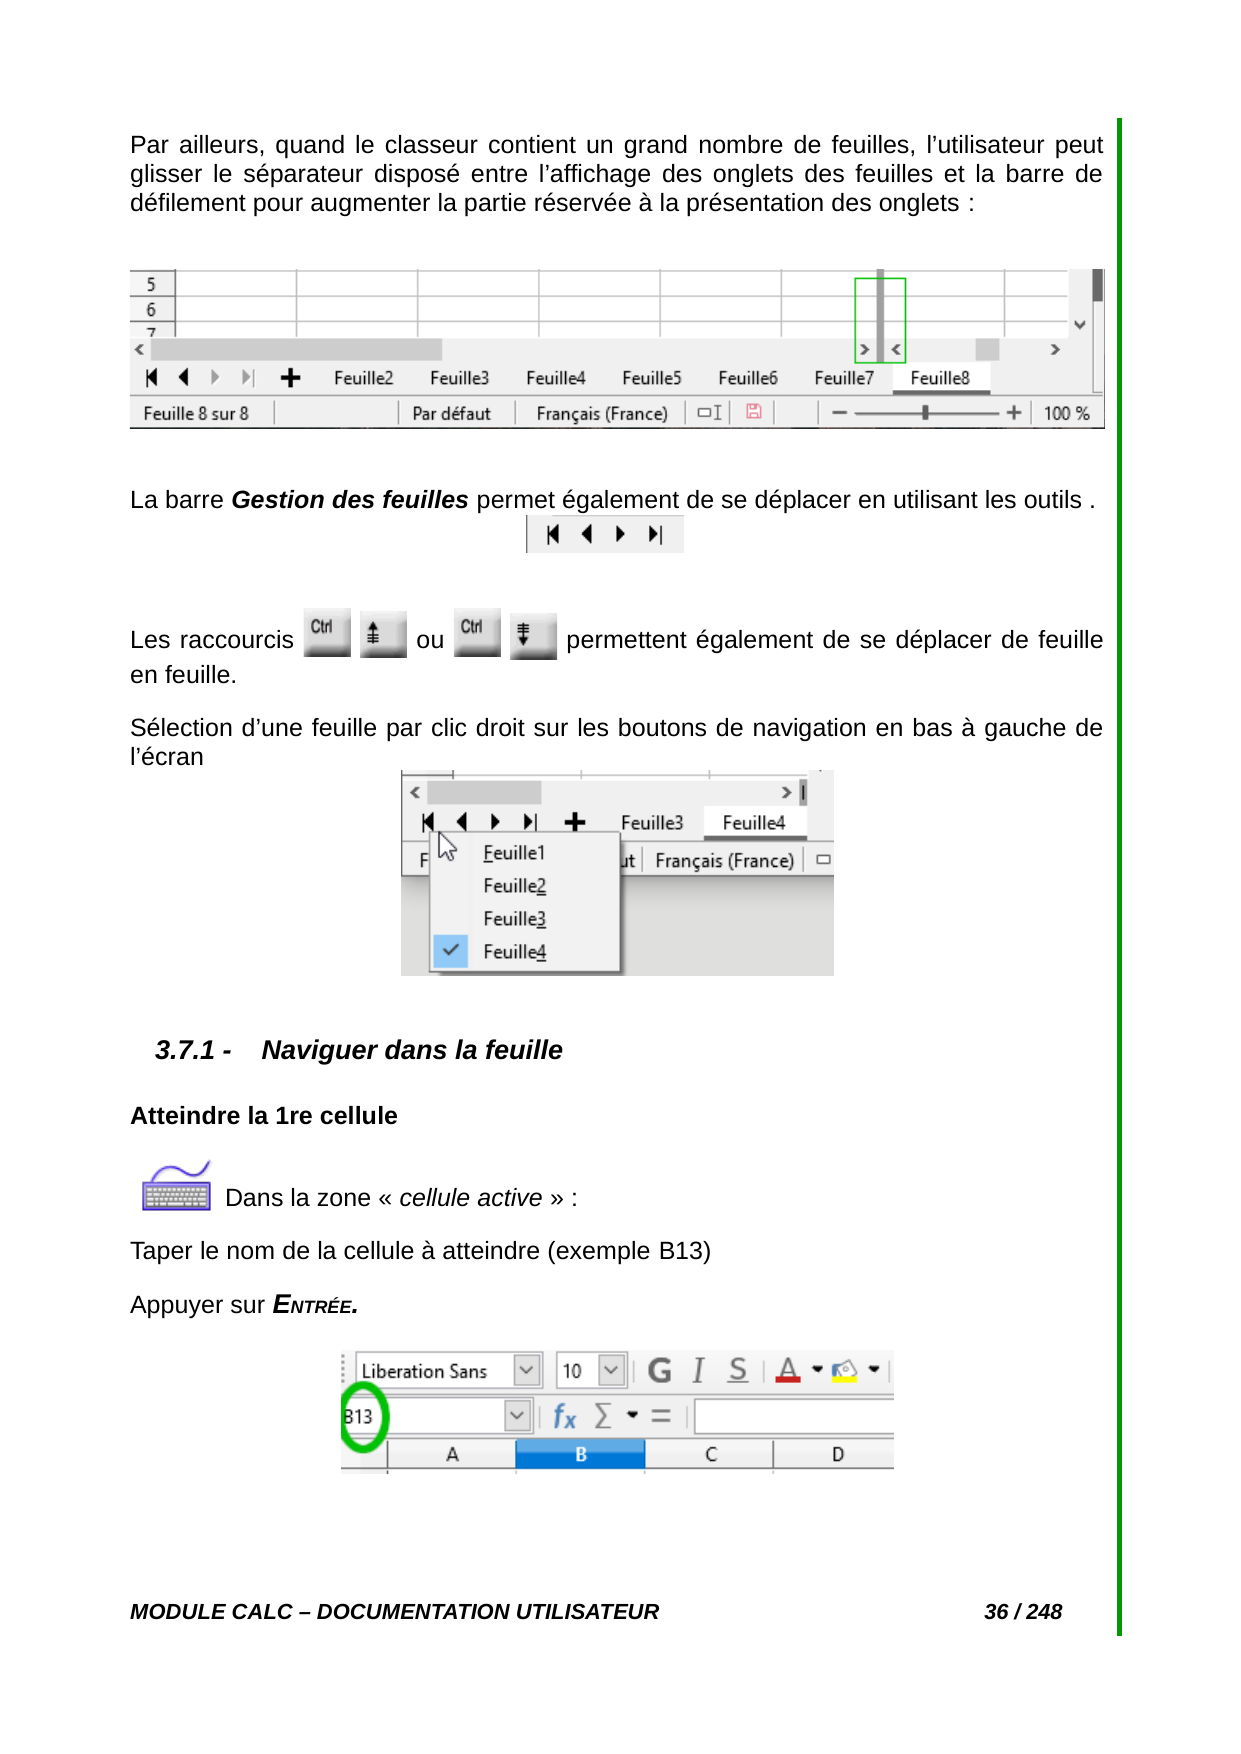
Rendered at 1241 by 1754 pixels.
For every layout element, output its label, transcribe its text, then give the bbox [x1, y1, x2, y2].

picture [341, 1350, 894, 1474]
picture [453, 608, 501, 657]
text Appuyer sur Entrée. [130, 1288, 1105, 1319]
picture [526, 515, 684, 553]
picture [303, 608, 351, 657]
picture [138, 1149, 213, 1225]
picture [360, 611, 407, 658]
text Taper le nom de la cellule à atteindre (exemple B13) [130, 1236, 1105, 1264]
picture [129, 269, 1105, 429]
text La barre Gestion des feuilles permet également de se déplacer en utilisant les outils . [130, 485, 1105, 514]
text Les raccourcis ou permettent également de se déplacer de feuille en feuille. [130, 609, 1105, 689]
text Sélection d’une feuille par clic droit sur les boutons de navigation en bas à gauche de l’écran [130, 713, 1105, 771]
text Par ailleurs, quand le classeur contient un grand nombre de feuilles, l’utilisateur peut glisser le séparateur disposé entre l’affichage des onglets des feuilles et la barre de défilement pour augmenter la partie réservée à la présentation des onglets : [130, 130, 1105, 217]
picture [510, 613, 558, 660]
subtitle Naviguer dans la feuille [155, 1034, 1105, 1065]
text Atteindre la 1re cellule [130, 1101, 1105, 1130]
text Dans la zone « cellule active » : [213, 1183, 1105, 1212]
picture [401, 770, 834, 976]
